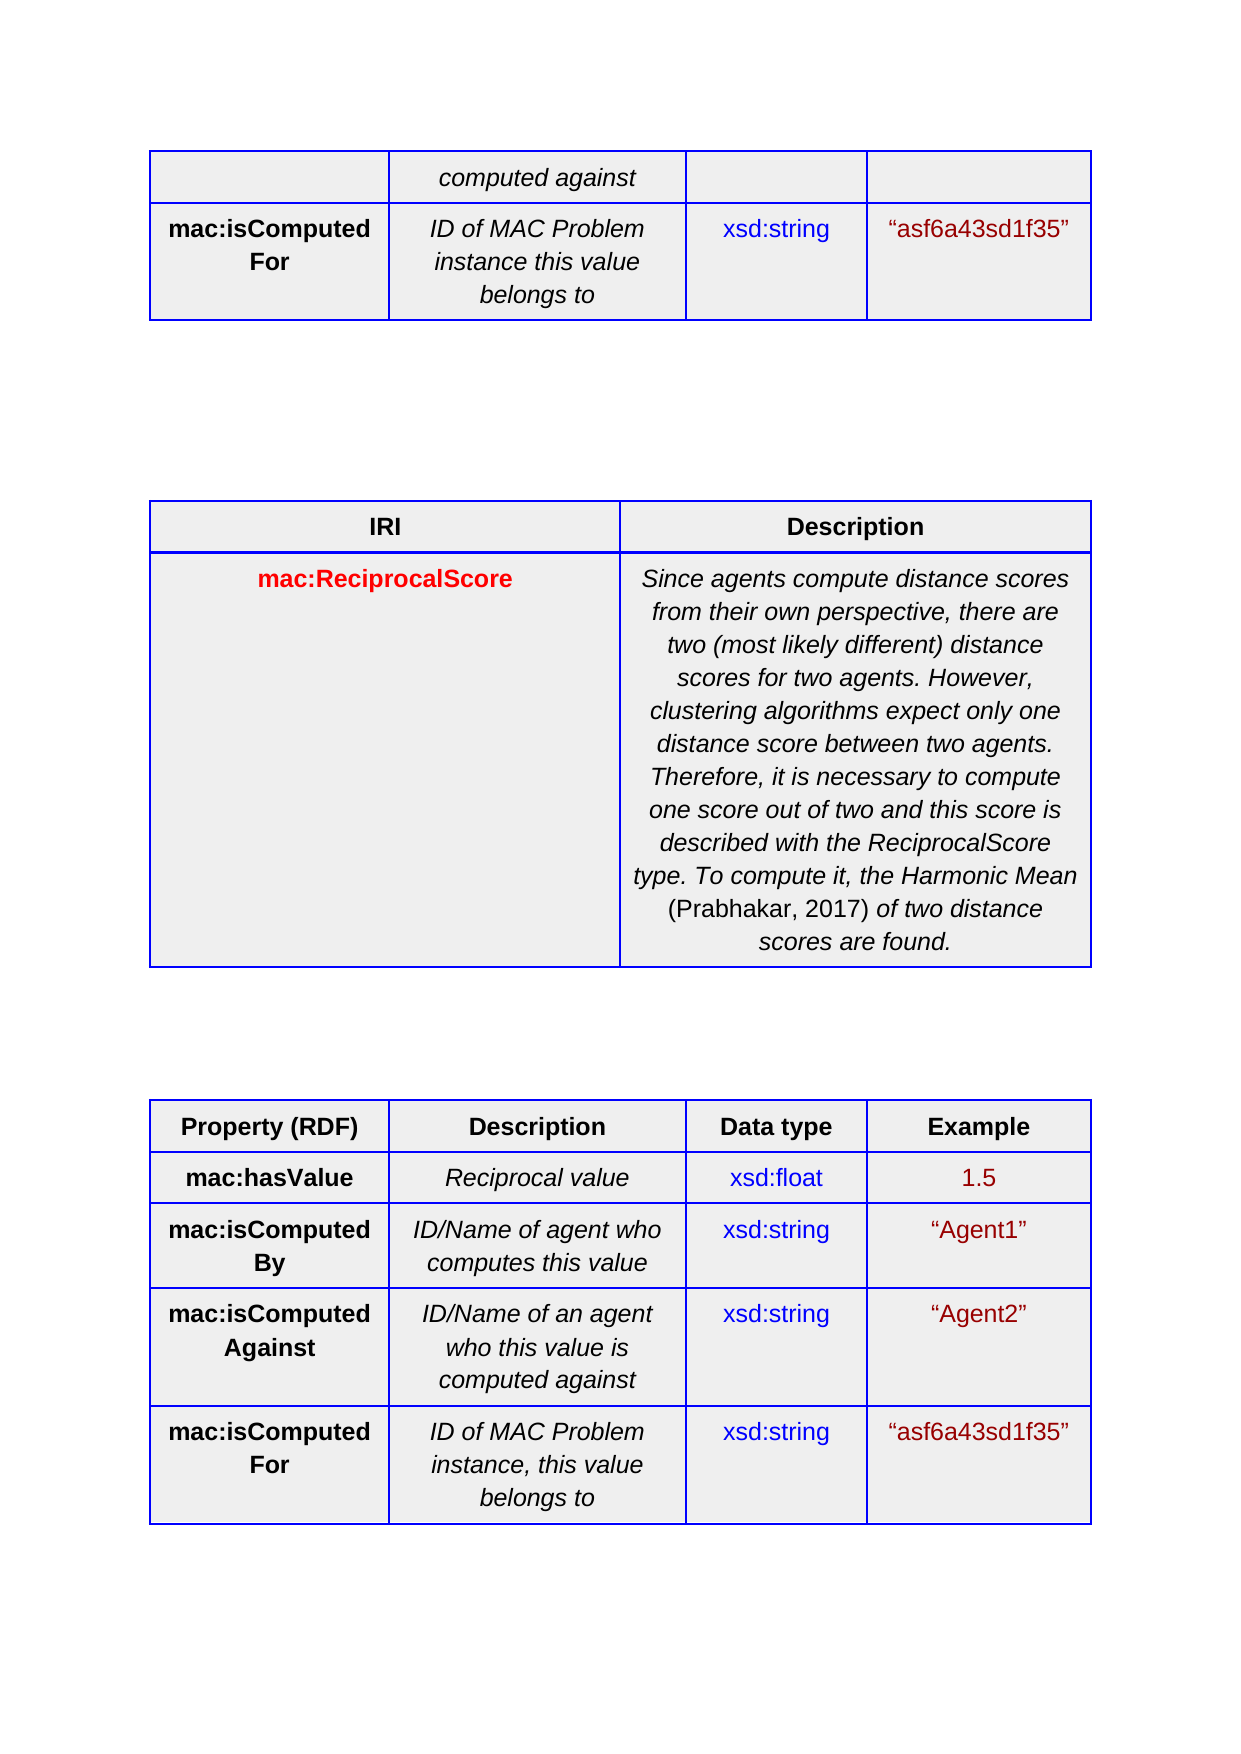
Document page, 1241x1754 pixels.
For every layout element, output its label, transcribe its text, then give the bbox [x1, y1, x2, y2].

table_cell mac:isComputedAgainst [151, 1289, 388, 1405]
table_cell computed against [390, 152, 685, 202]
table_cell Since agents compute distance scores from their own perspective, there are two (most likely different) distance scores for two agents. However, clustering algorithms expect only one distance score between two agents. Therefore, it is necessary to compute one score out of two and this score is described with the ReciprocalScore type. To compute it, the Harmonic Mean (Prabhakar, 2017) of two distance scores are found. [621, 554, 1090, 966]
table_cell Reciprocal value [390, 1153, 685, 1202]
table_cell “asf6a43sd1f35” [868, 1407, 1090, 1522]
table_cell xsd:string [687, 1407, 866, 1522]
table_cell mac:ReciprocalScore [151, 554, 619, 966]
table_cell mac:isComputedBy [151, 1204, 388, 1287]
table_header Property (RDF) [151, 1101, 388, 1151]
table_cell ID of MAC Problem instance, this value belongs to [390, 1407, 685, 1522]
table_cell xsd:string [687, 1204, 866, 1287]
table_cell “Agent1” [868, 1204, 1090, 1287]
table_cell ID/Name of an agent who this value is computed against [390, 1289, 685, 1405]
table_cell “Agent2” [868, 1289, 1090, 1405]
table_cell ID of MAC Problem instance this value belongs to [390, 204, 685, 319]
table_header Description [390, 1101, 685, 1151]
table_header Description [621, 502, 1090, 551]
table_header IRI [151, 502, 619, 551]
table_cell xsd:string [687, 204, 866, 319]
table_cell [151, 152, 388, 202]
table_cell mac:isComputedFor [151, 1407, 388, 1522]
table_header Example [868, 1101, 1090, 1151]
table_cell [868, 152, 1090, 202]
table_header Data type [687, 1101, 866, 1151]
table_cell xsd:float [687, 1153, 866, 1202]
table_cell 1.5 [868, 1153, 1090, 1202]
table_cell [687, 152, 866, 202]
table_cell “asf6a43sd1f35” [868, 204, 1090, 319]
table_cell xsd:string [687, 1289, 866, 1405]
table_cell mac:hasValue [151, 1153, 388, 1202]
table_cell mac:isComputedFor [151, 204, 388, 319]
table_cell ID/Name of agent who computes this value [390, 1204, 685, 1287]
